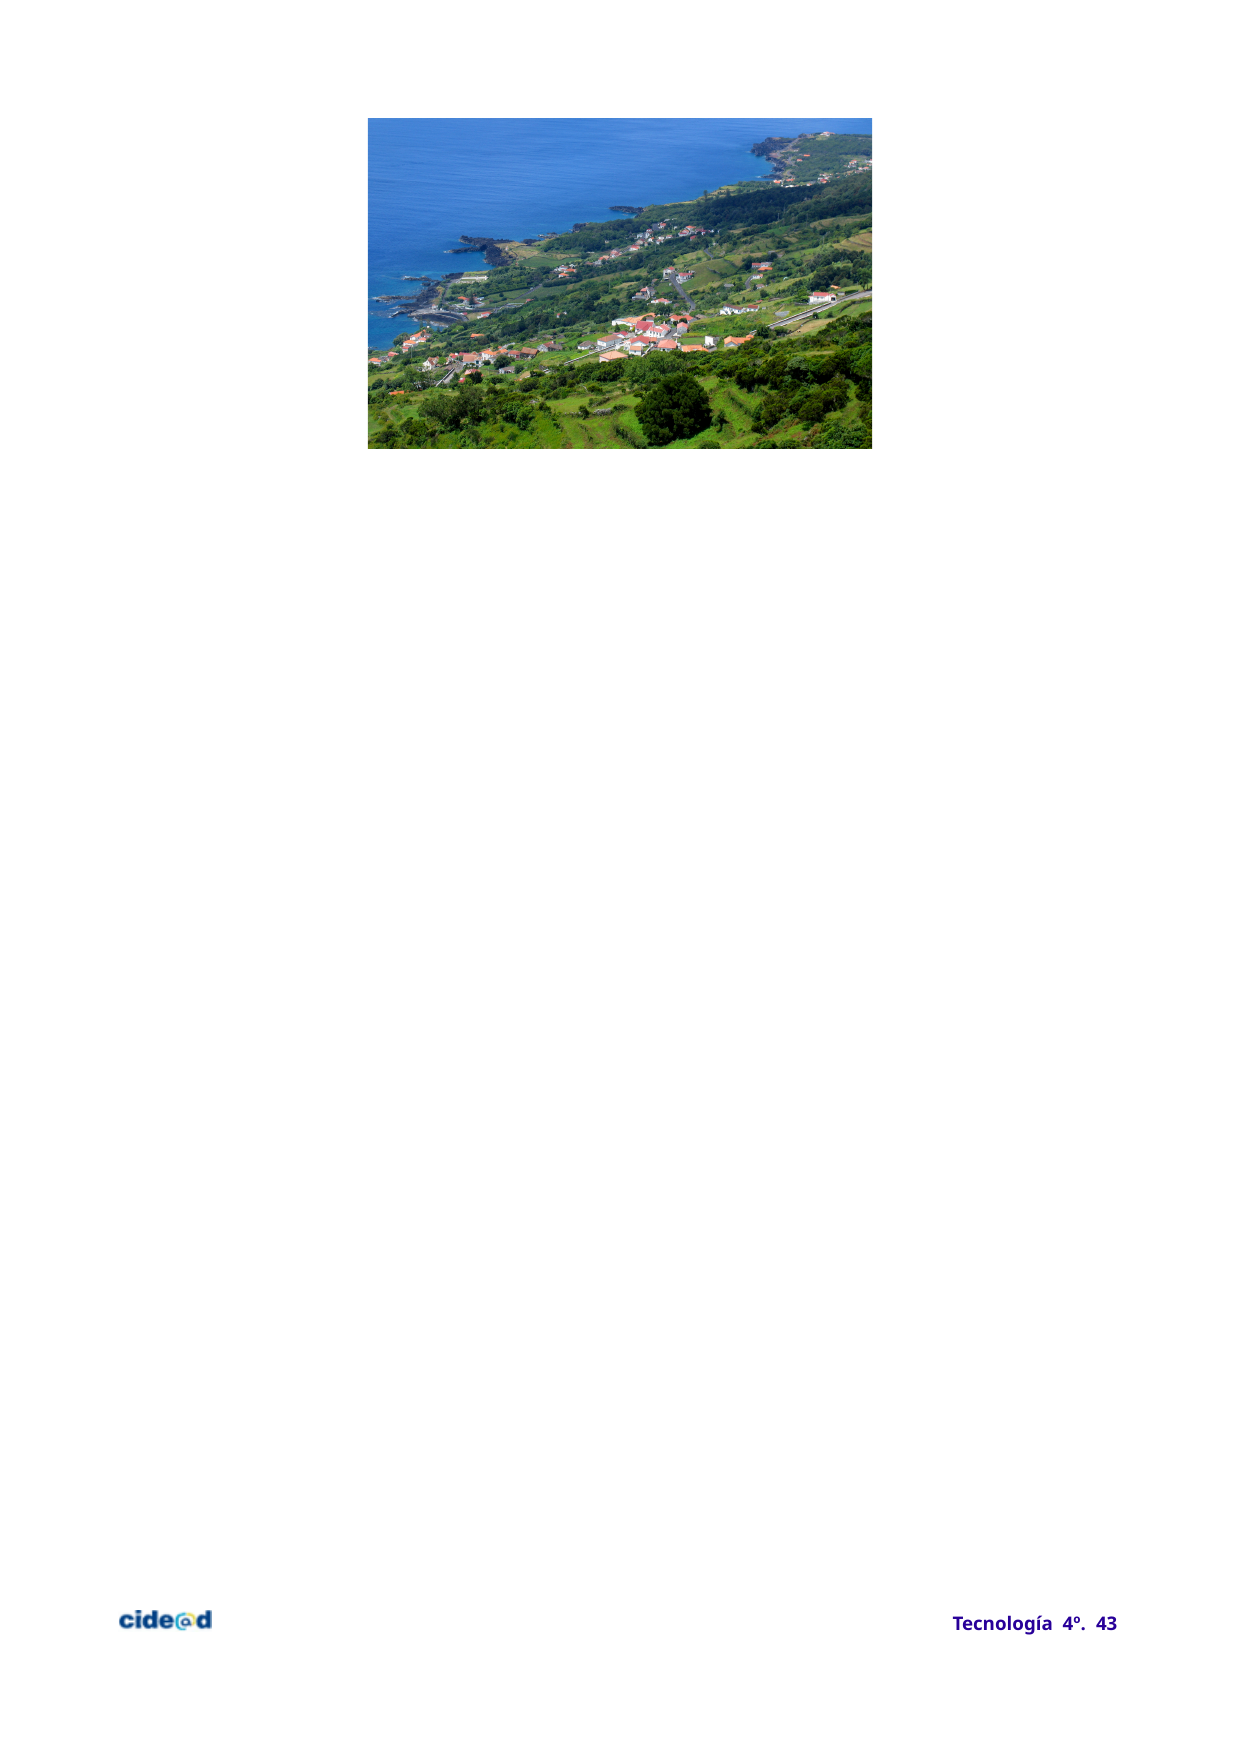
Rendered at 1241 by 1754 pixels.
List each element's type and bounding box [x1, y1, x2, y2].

picture [367, 118, 873, 449]
picture [118, 1610, 212, 1632]
